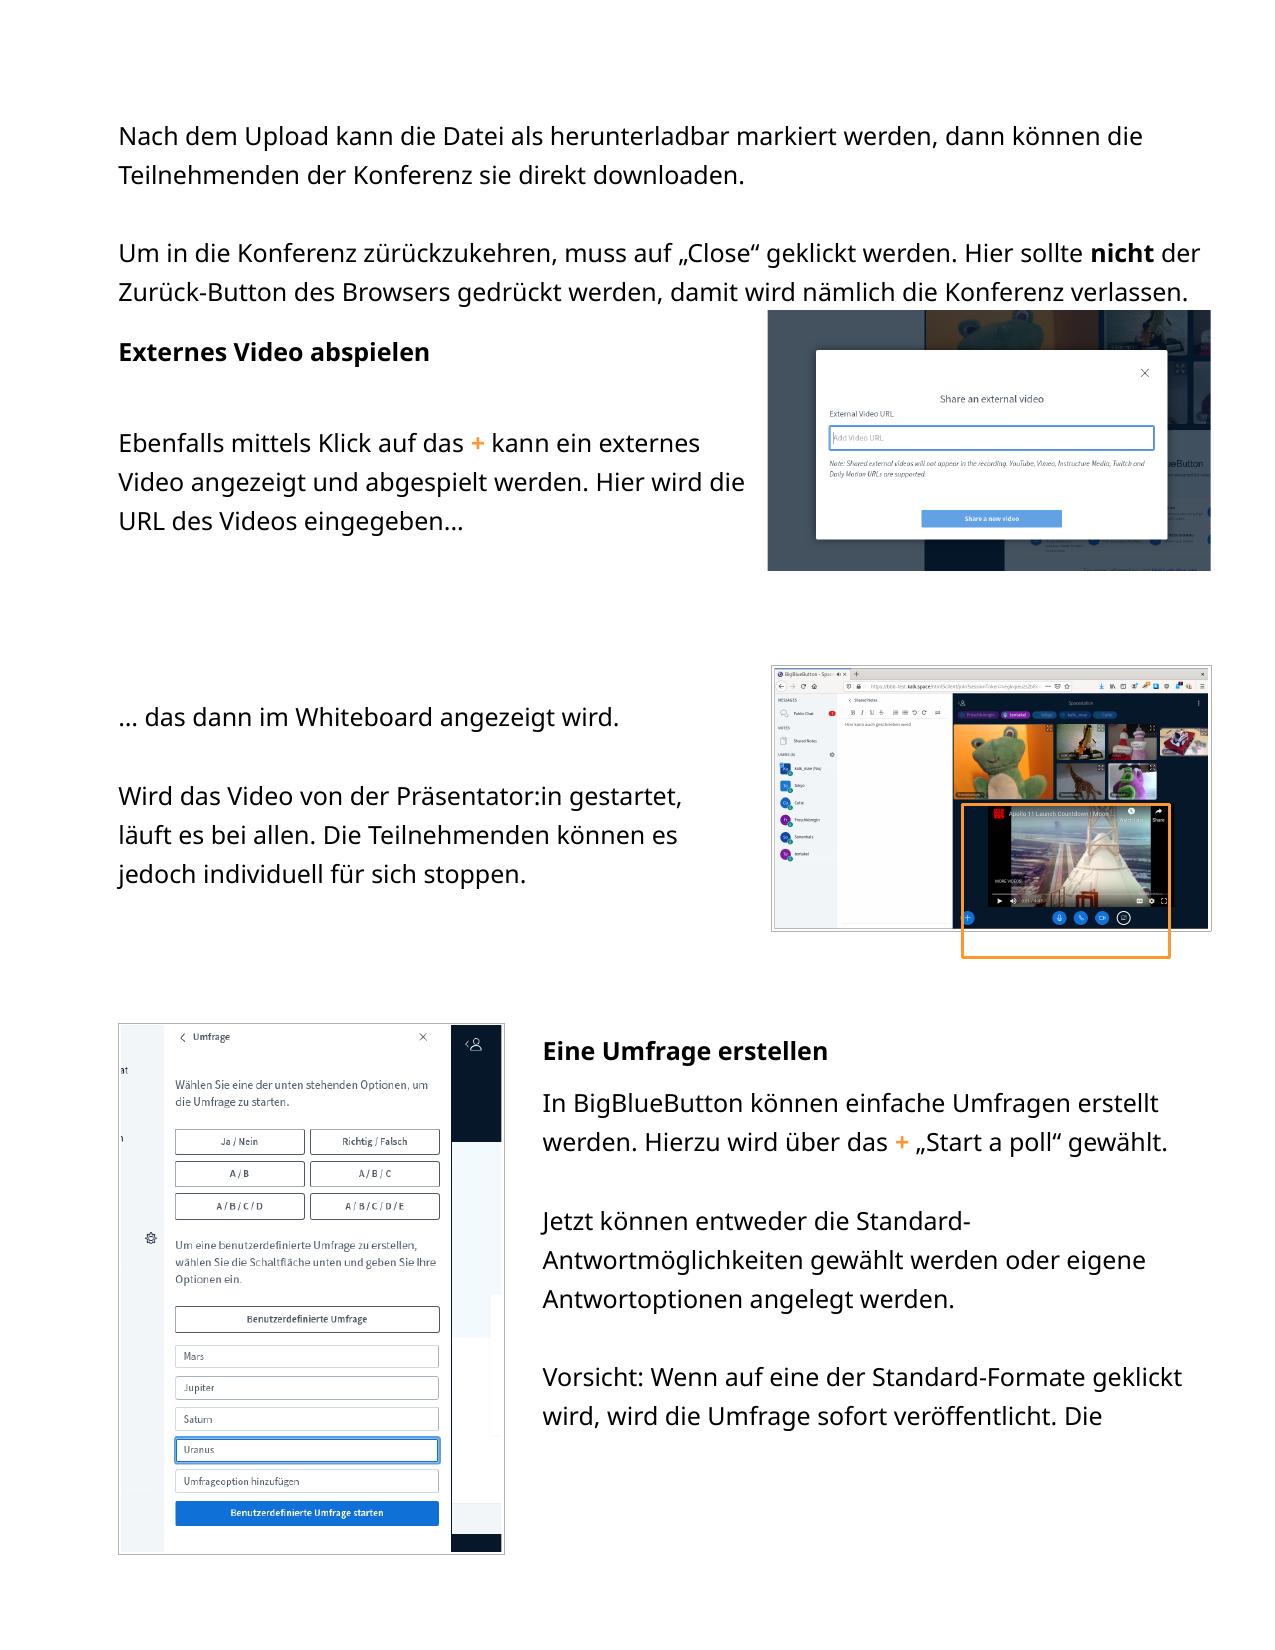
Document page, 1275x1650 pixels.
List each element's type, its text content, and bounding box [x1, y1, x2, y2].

text Jetzt können entweder die Standard-Antwortmöglichkeiten gewählt werden oder eigene Antwortoptionen angelegt werden. [505, 1203, 1216, 1316]
text Nach dem Upload kann die Datei als herunterladbar markiert werden, dann können die Teilnehmenden der Konferenz sie direkt downloaden. [118, 118, 1216, 191]
text In BigBlueButton können einfache Umfragen erstellt werden. Hierzu wird über das + „Start a poll“ gewählt. [505, 1086, 1216, 1159]
text Vorsicht: Wenn auf eine der Standard-Formate geklickt wird, wird die Umfrage sofort veröffentlicht. Die [505, 1360, 1216, 1433]
picture [964, 806, 1168, 929]
text Um in die Konferenz zürückzukehren, muss auf „Close“ geklickt werden. Hier sollte nicht der Zurück-Button des Browsers gedrückt werden, damit wird nämlich die Konferenz verlassen. [118, 236, 1216, 309]
text … das dann im Whiteboard angezeigt wird. [118, 700, 771, 734]
text Ebenfalls mittels Klick auf das + kann ein externes Video angezeigt und abgespielt werden. Hier wird die URL des Videos eingegeben... [118, 426, 767, 538]
picture [121, 1025, 283, 1552]
text [283, 1360, 501, 1433]
picture [767, 310, 1211, 571]
picture [774, 668, 1208, 929]
text [283, 1086, 501, 1159]
text Wird das Video von der Präsentator:in gestartet, läuft es bei allen. Die Teilnehmenden können es jedoch individuell für sich stoppen. [118, 778, 771, 891]
subtitle Externes Video abspielen [118, 335, 767, 369]
subtitle Eine Umfrage erstellen [505, 1034, 1216, 1068]
subtitle [119, 1024, 504, 1554]
text [283, 1203, 501, 1316]
